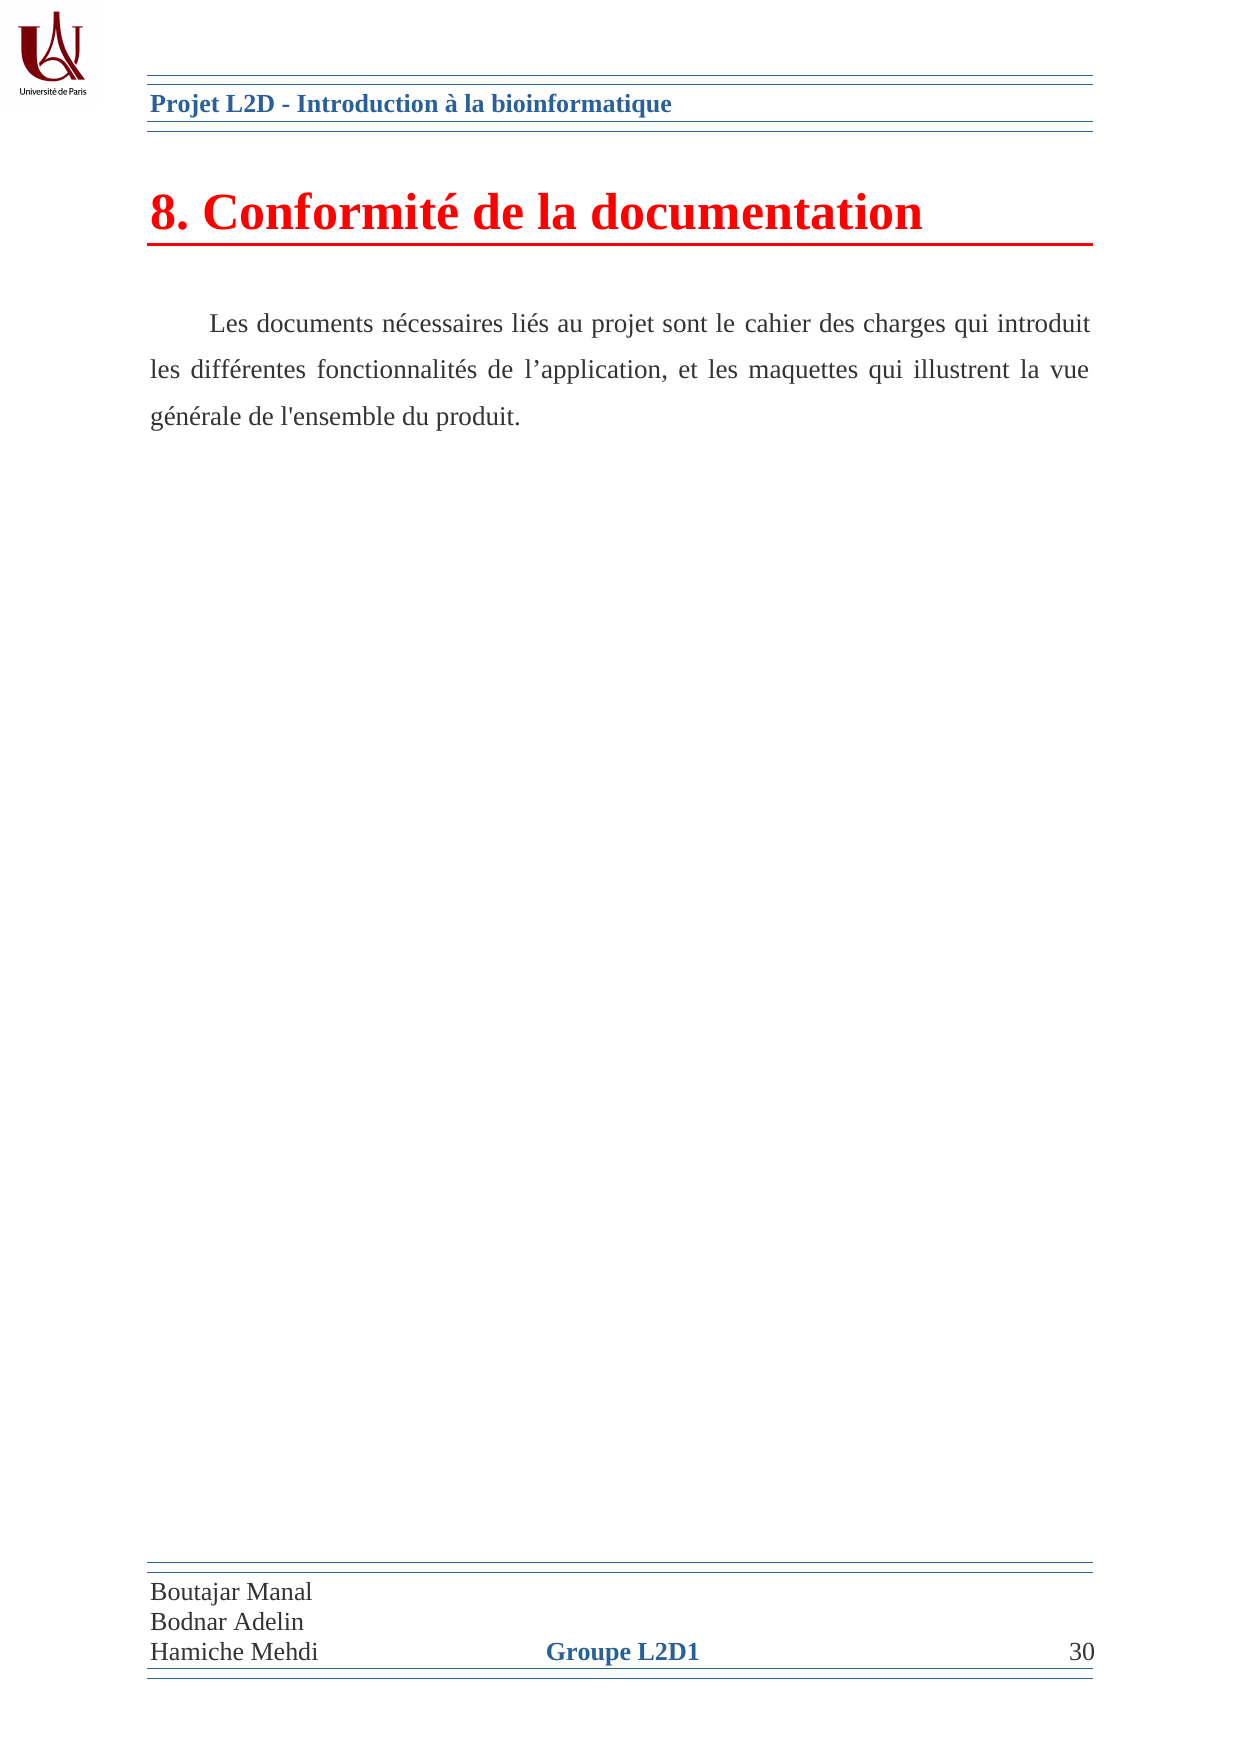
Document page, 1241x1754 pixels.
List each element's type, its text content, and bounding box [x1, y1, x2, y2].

text Les documents nécessaires liés au projet sont le cahier des charges qui introduit les différentes fonctionnalités de l’application, et les maquettes qui illustrent la vue générale de l'ensemble du produit. [150, 307, 1090, 431]
subtitle 8. Conformité de la documentation [147, 178, 1093, 243]
picture [0, 0, 101, 107]
